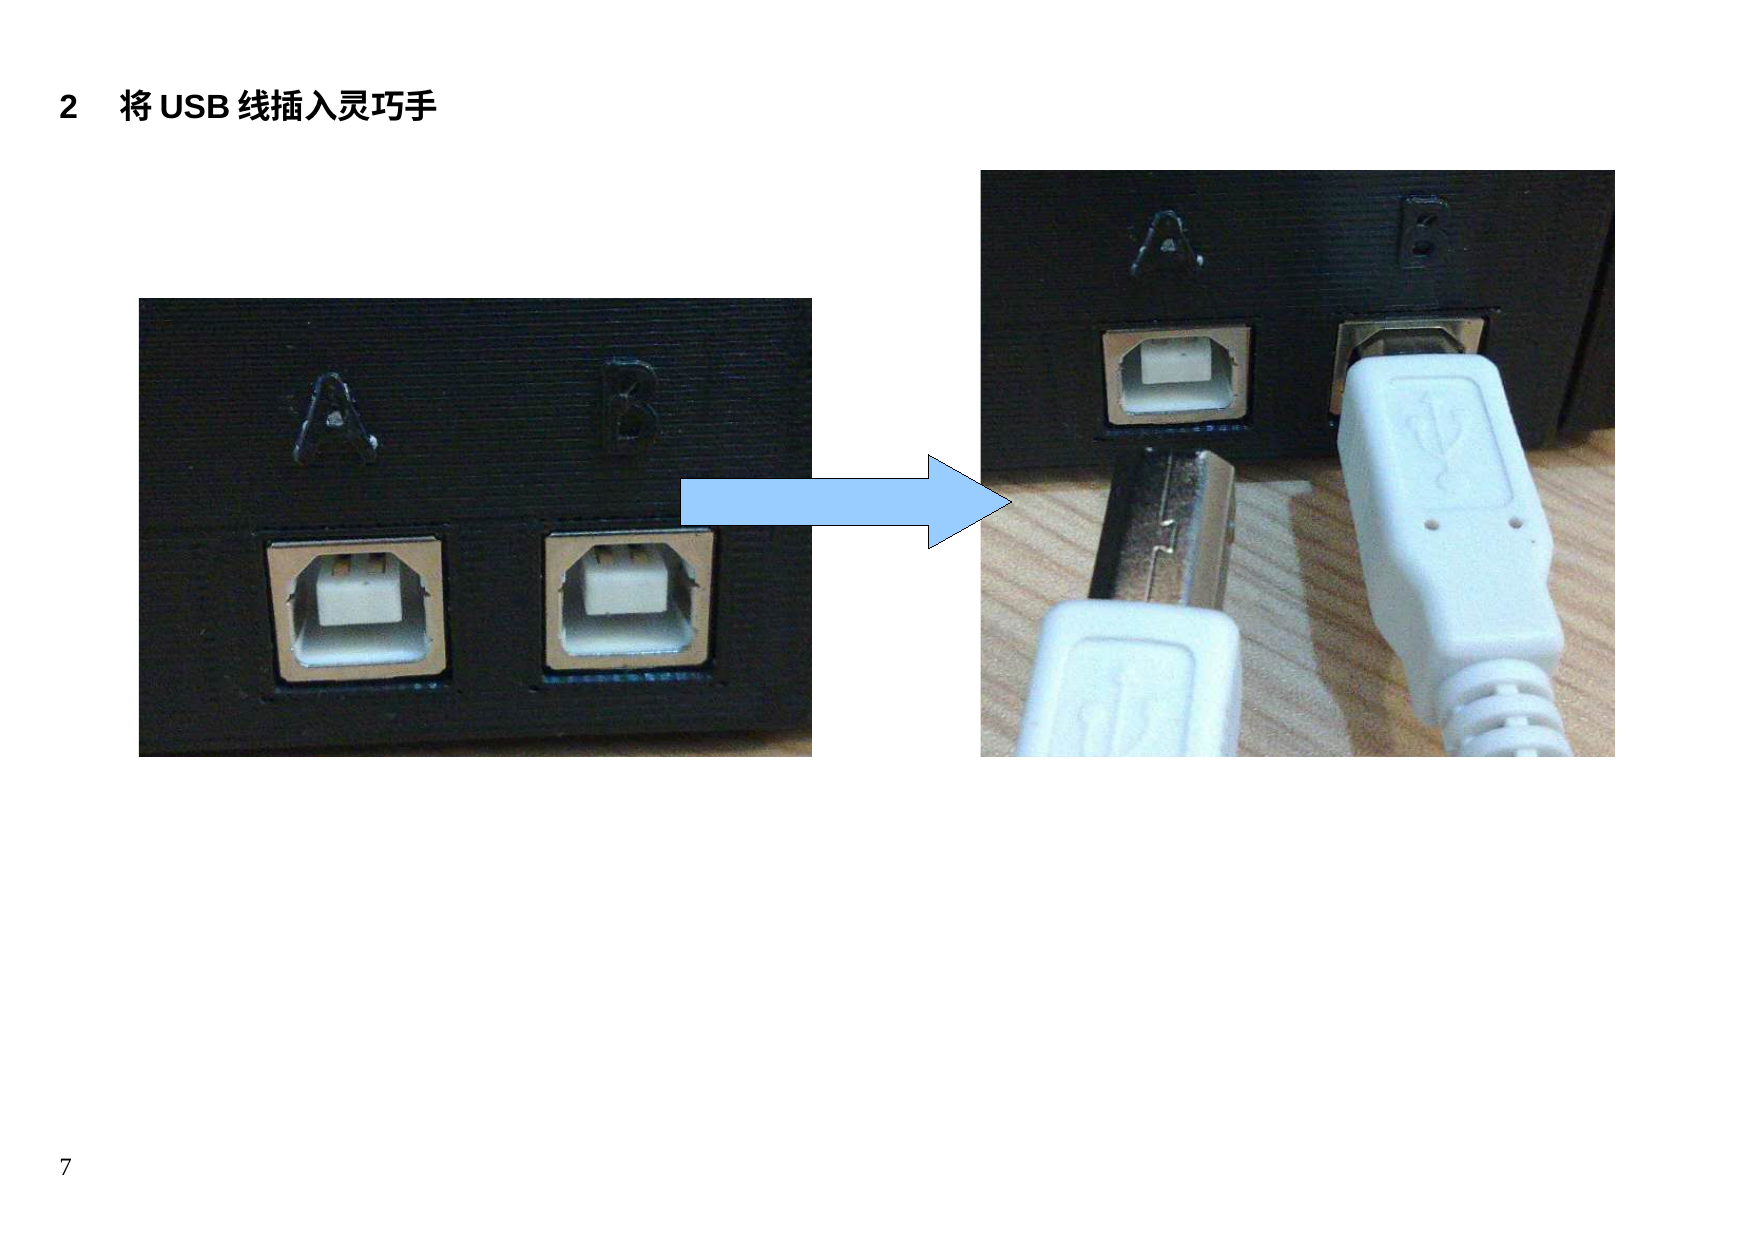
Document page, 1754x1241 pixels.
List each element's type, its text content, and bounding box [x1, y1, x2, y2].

picture [980, 170, 1615, 757]
subtitle 将USB线插入灵巧手 [59, 80, 1695, 129]
picture [138, 298, 812, 757]
